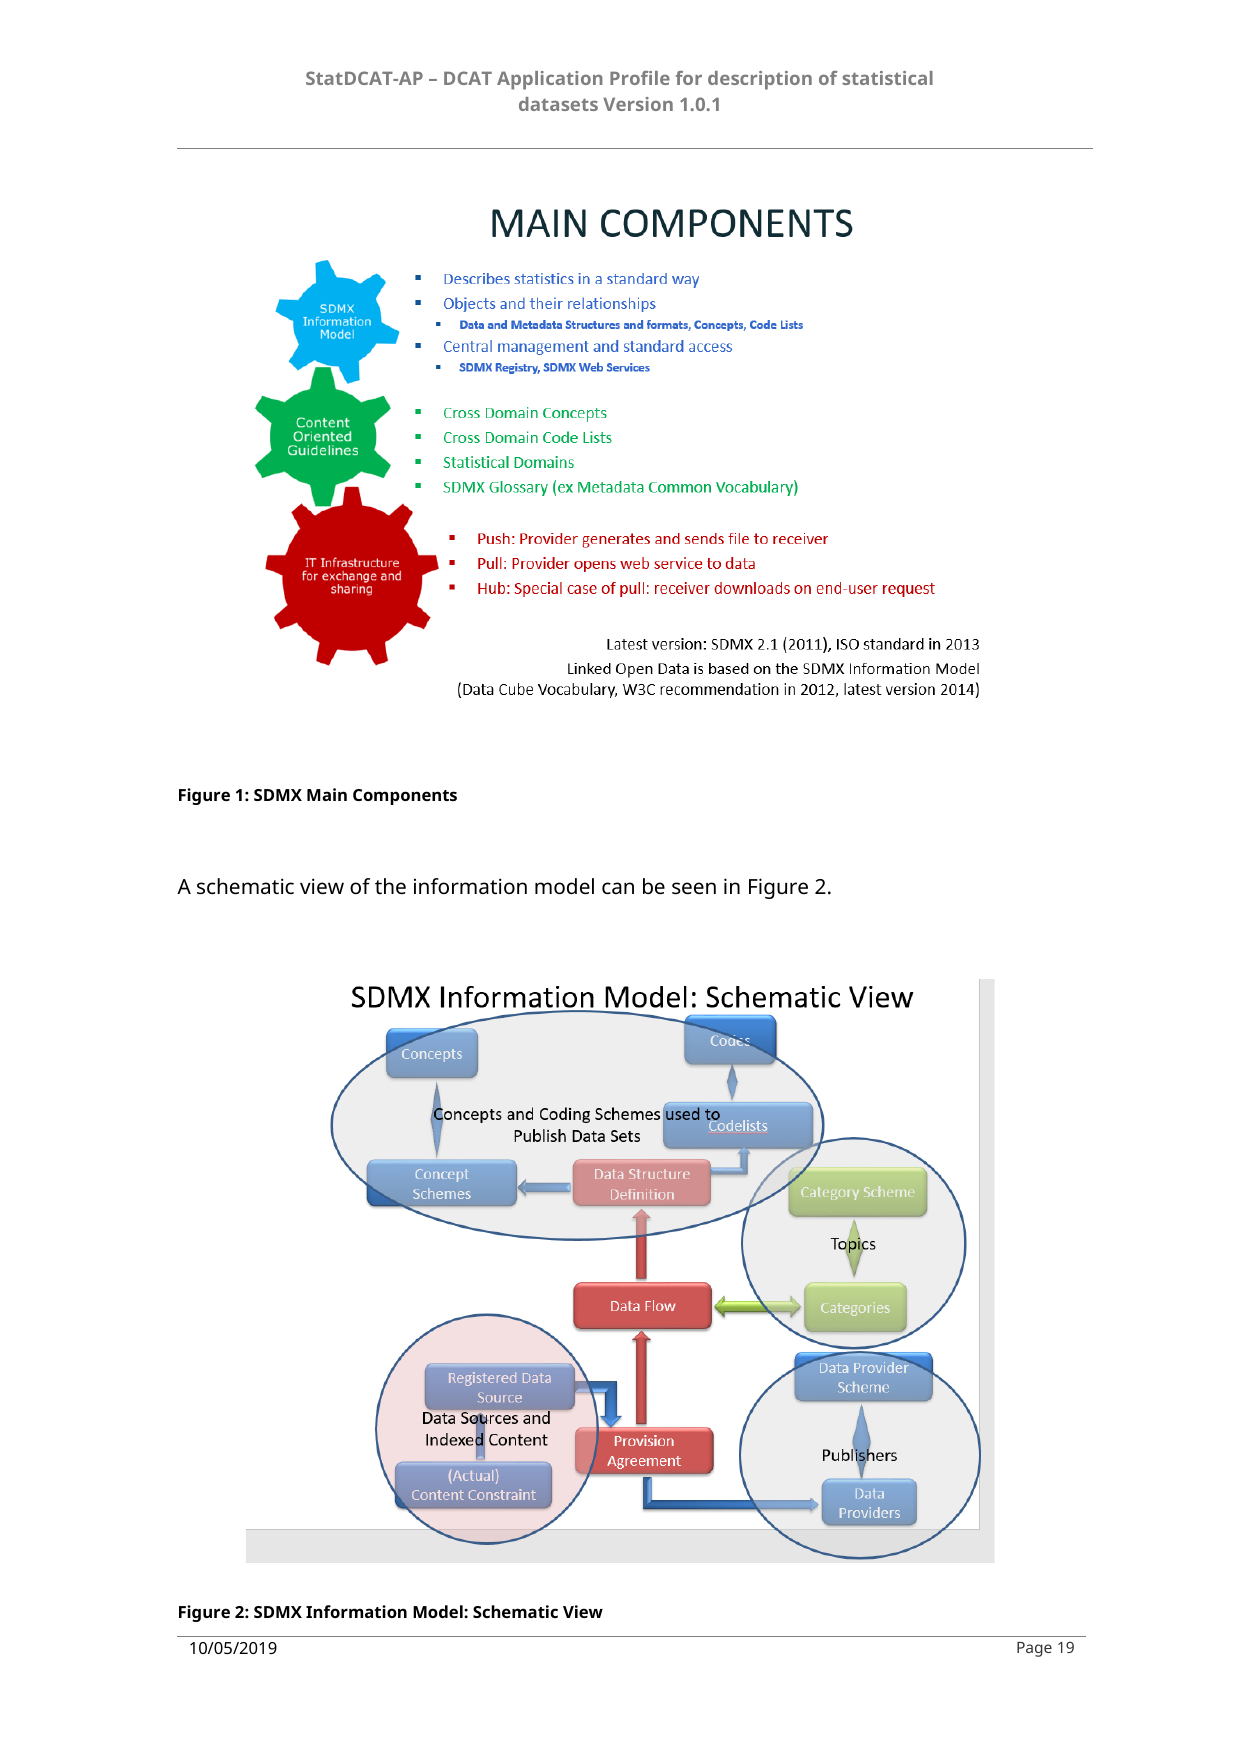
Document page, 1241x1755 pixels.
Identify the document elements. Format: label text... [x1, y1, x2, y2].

text Figure 1: SDMX Main Components [177, 784, 1063, 807]
text Figure 2: SDMX Information Model: Schematic View [177, 1600, 1063, 1623]
text A schematic view of the information model can be seen in Figure 2. [177, 872, 1063, 901]
